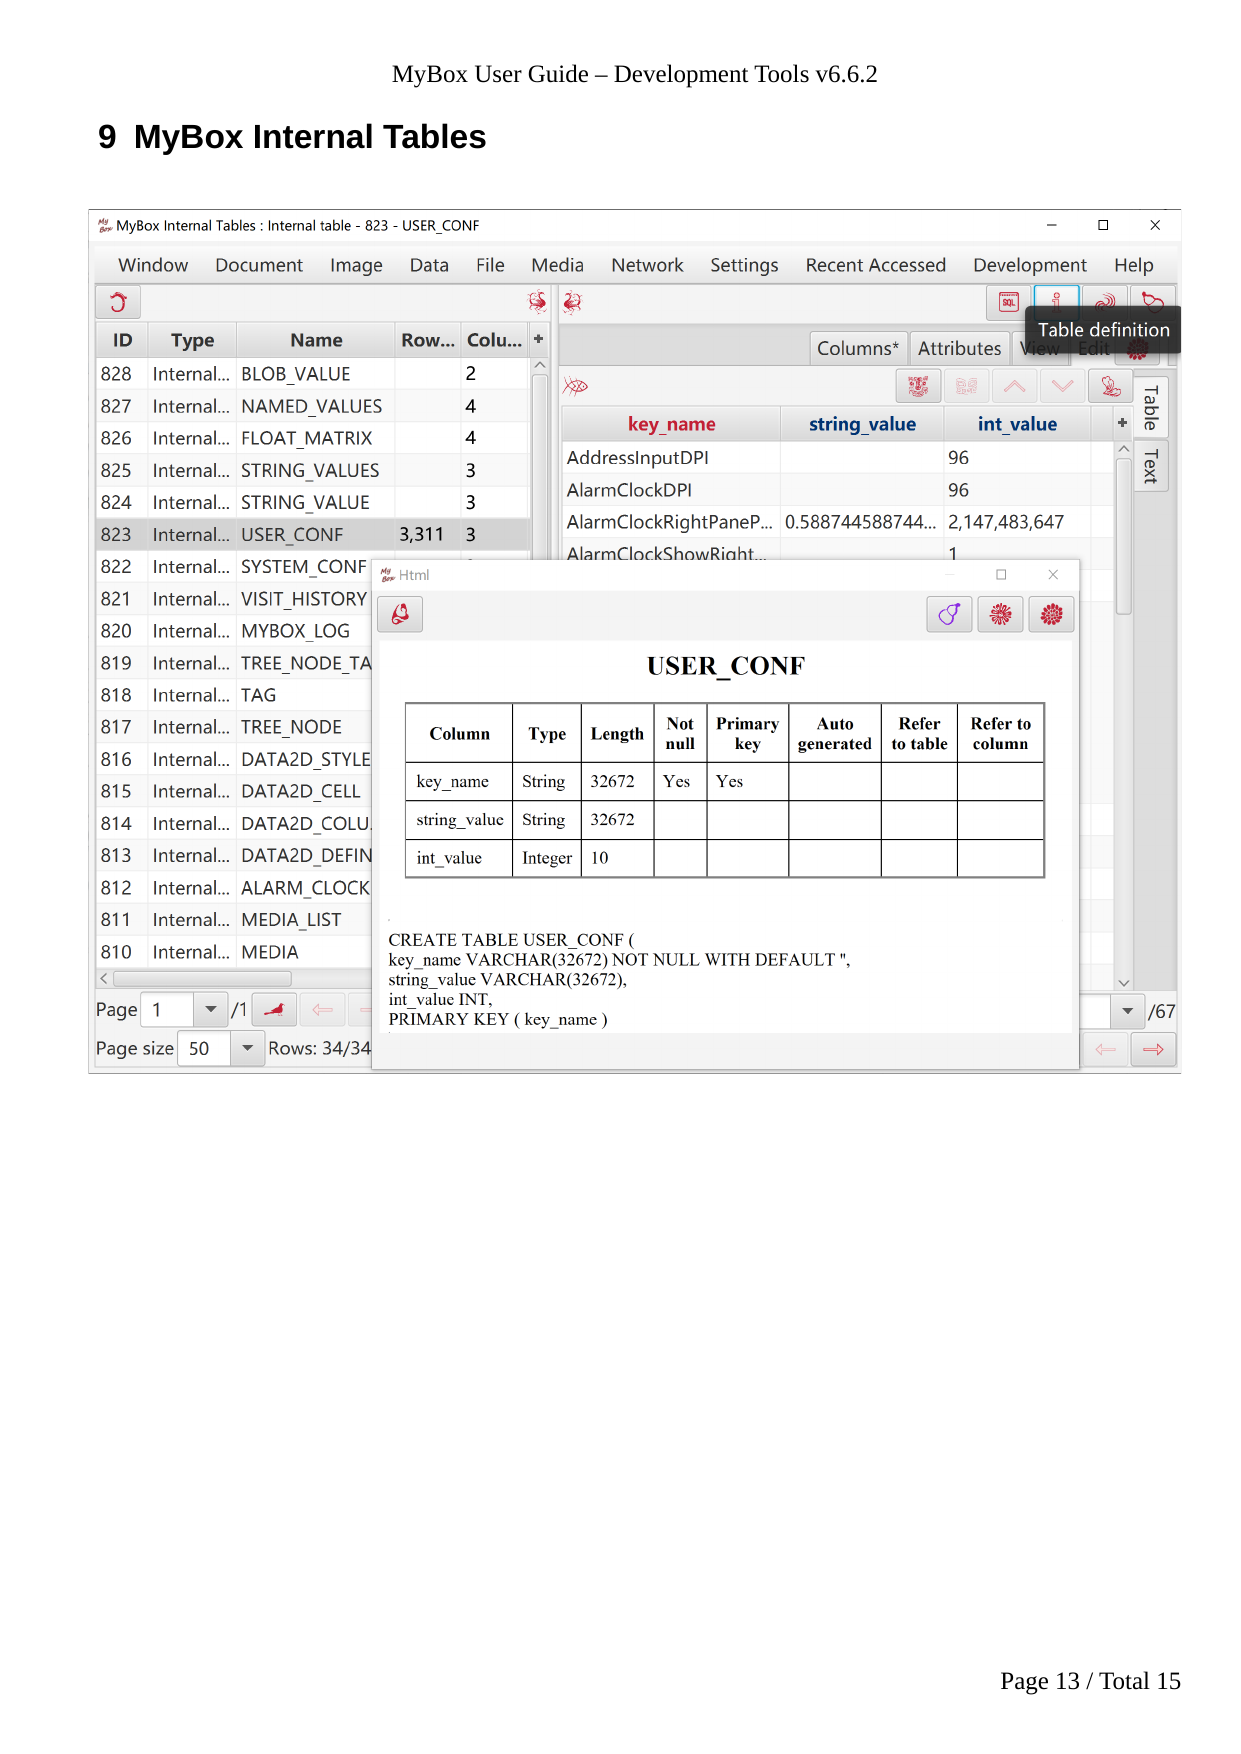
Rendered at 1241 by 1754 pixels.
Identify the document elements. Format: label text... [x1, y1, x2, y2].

subtitle MyBox Internal Tables [88, 117, 1181, 156]
picture [88, 209, 1182, 1074]
